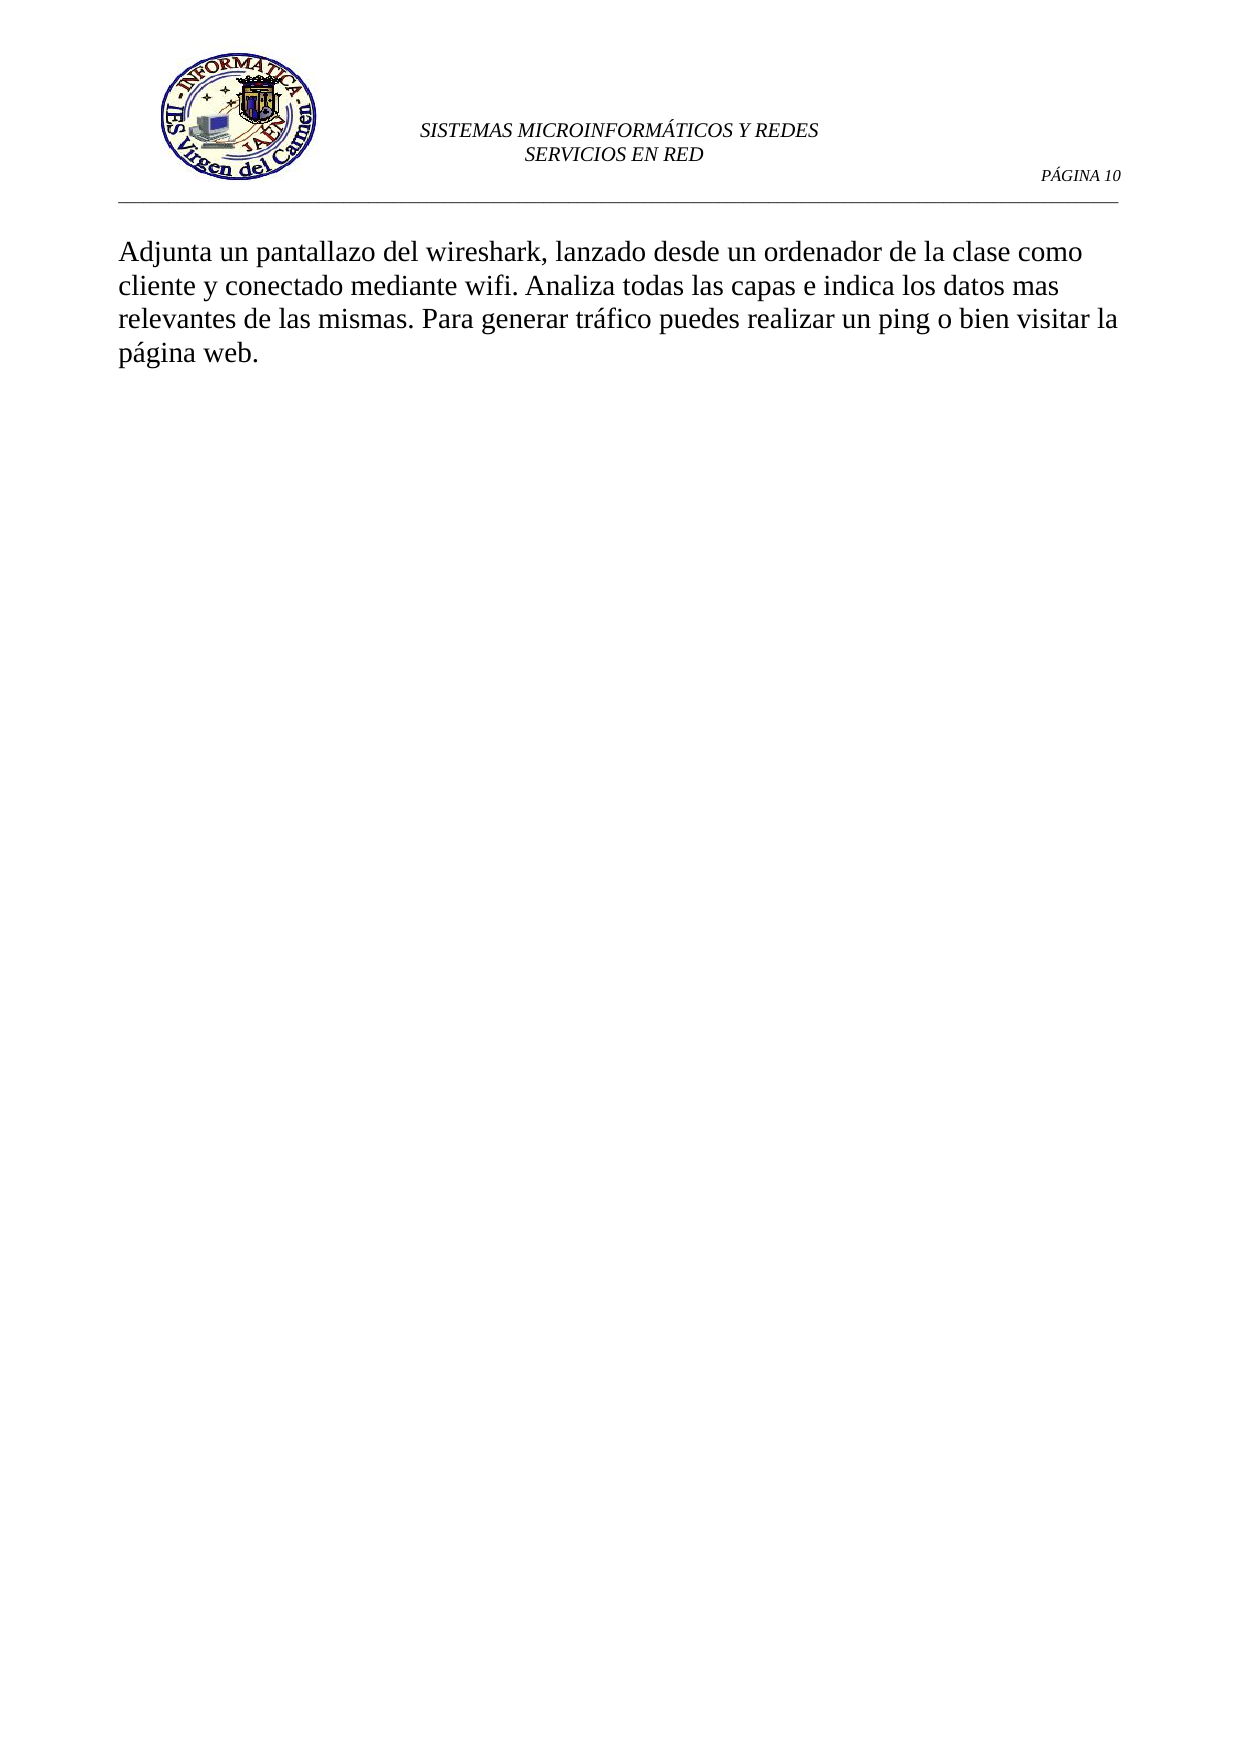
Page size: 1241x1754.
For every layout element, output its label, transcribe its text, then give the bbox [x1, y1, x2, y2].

text Adjunta un pantallazo del wireshark, lanzado desde un ordenador de la clase como cliente y conectado mediante wifi. Analiza todas las capas e indica los datos mas relevantes de las mismas. Para generar tráfico puedes realizar un ping o bien visitar la página web. [118, 234, 1122, 368]
picture [161, 43, 319, 182]
